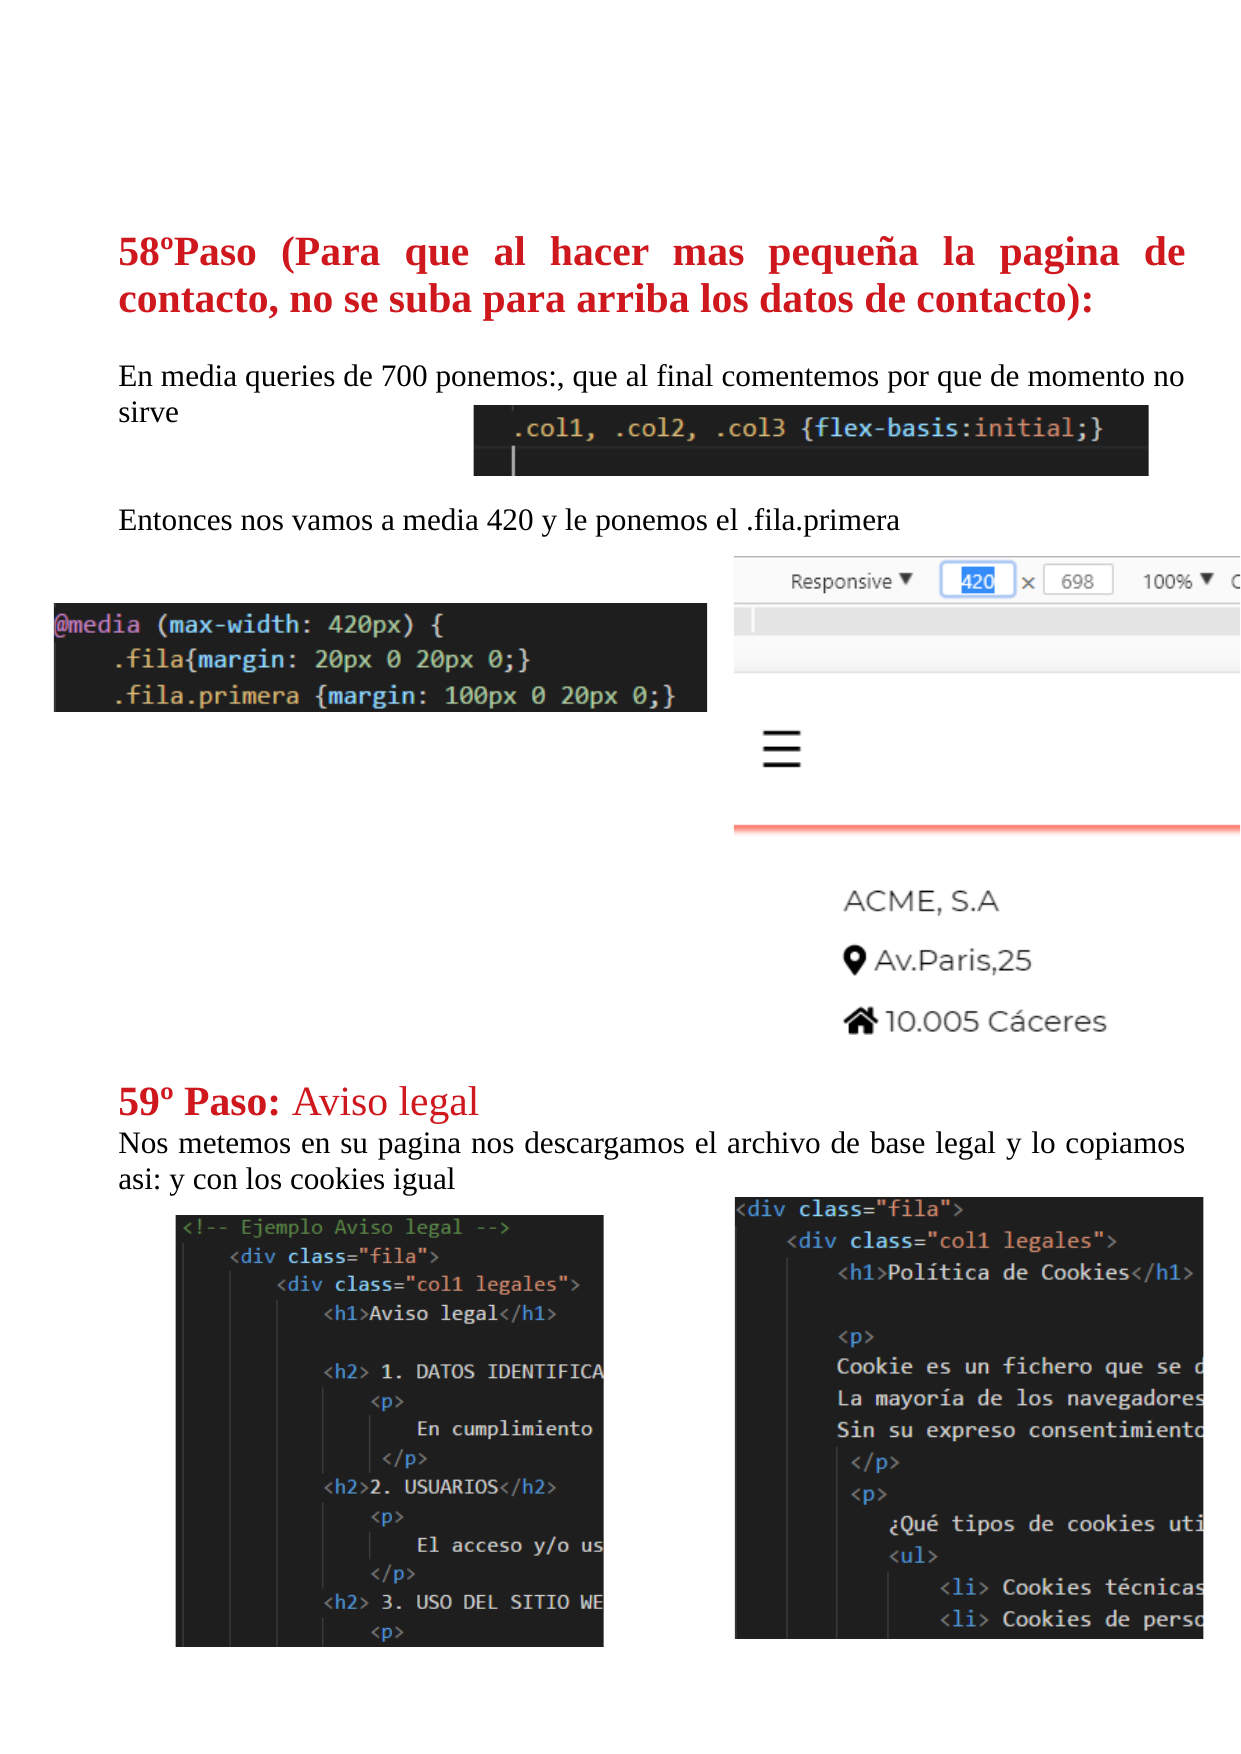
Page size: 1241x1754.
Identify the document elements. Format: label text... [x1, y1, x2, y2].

picture [734, 1197, 1204, 1639]
text Entonces nos vamos a media 420 y le ponemos el .fila.primera [118, 501, 1187, 537]
picture [473, 405, 1149, 476]
picture [53, 603, 708, 712]
text 58ºPaso (Para que al hacer mas pequeña la pagina de contacto, no se suba para arriba los datos de contacto): [118, 226, 1187, 322]
text En media queries de 700 ponemos:, que al final comentemos por que de momento no sirve [118, 358, 1187, 429]
text 59º Paso: Aviso legal [118, 1076, 1187, 1124]
picture [175, 1215, 604, 1647]
picture [733, 556, 1241, 1060]
text Nos metemos en su pagina nos descargamos el archivo de base legal y lo copiamos asi: y con los cookies igual [118, 1124, 1187, 1196]
